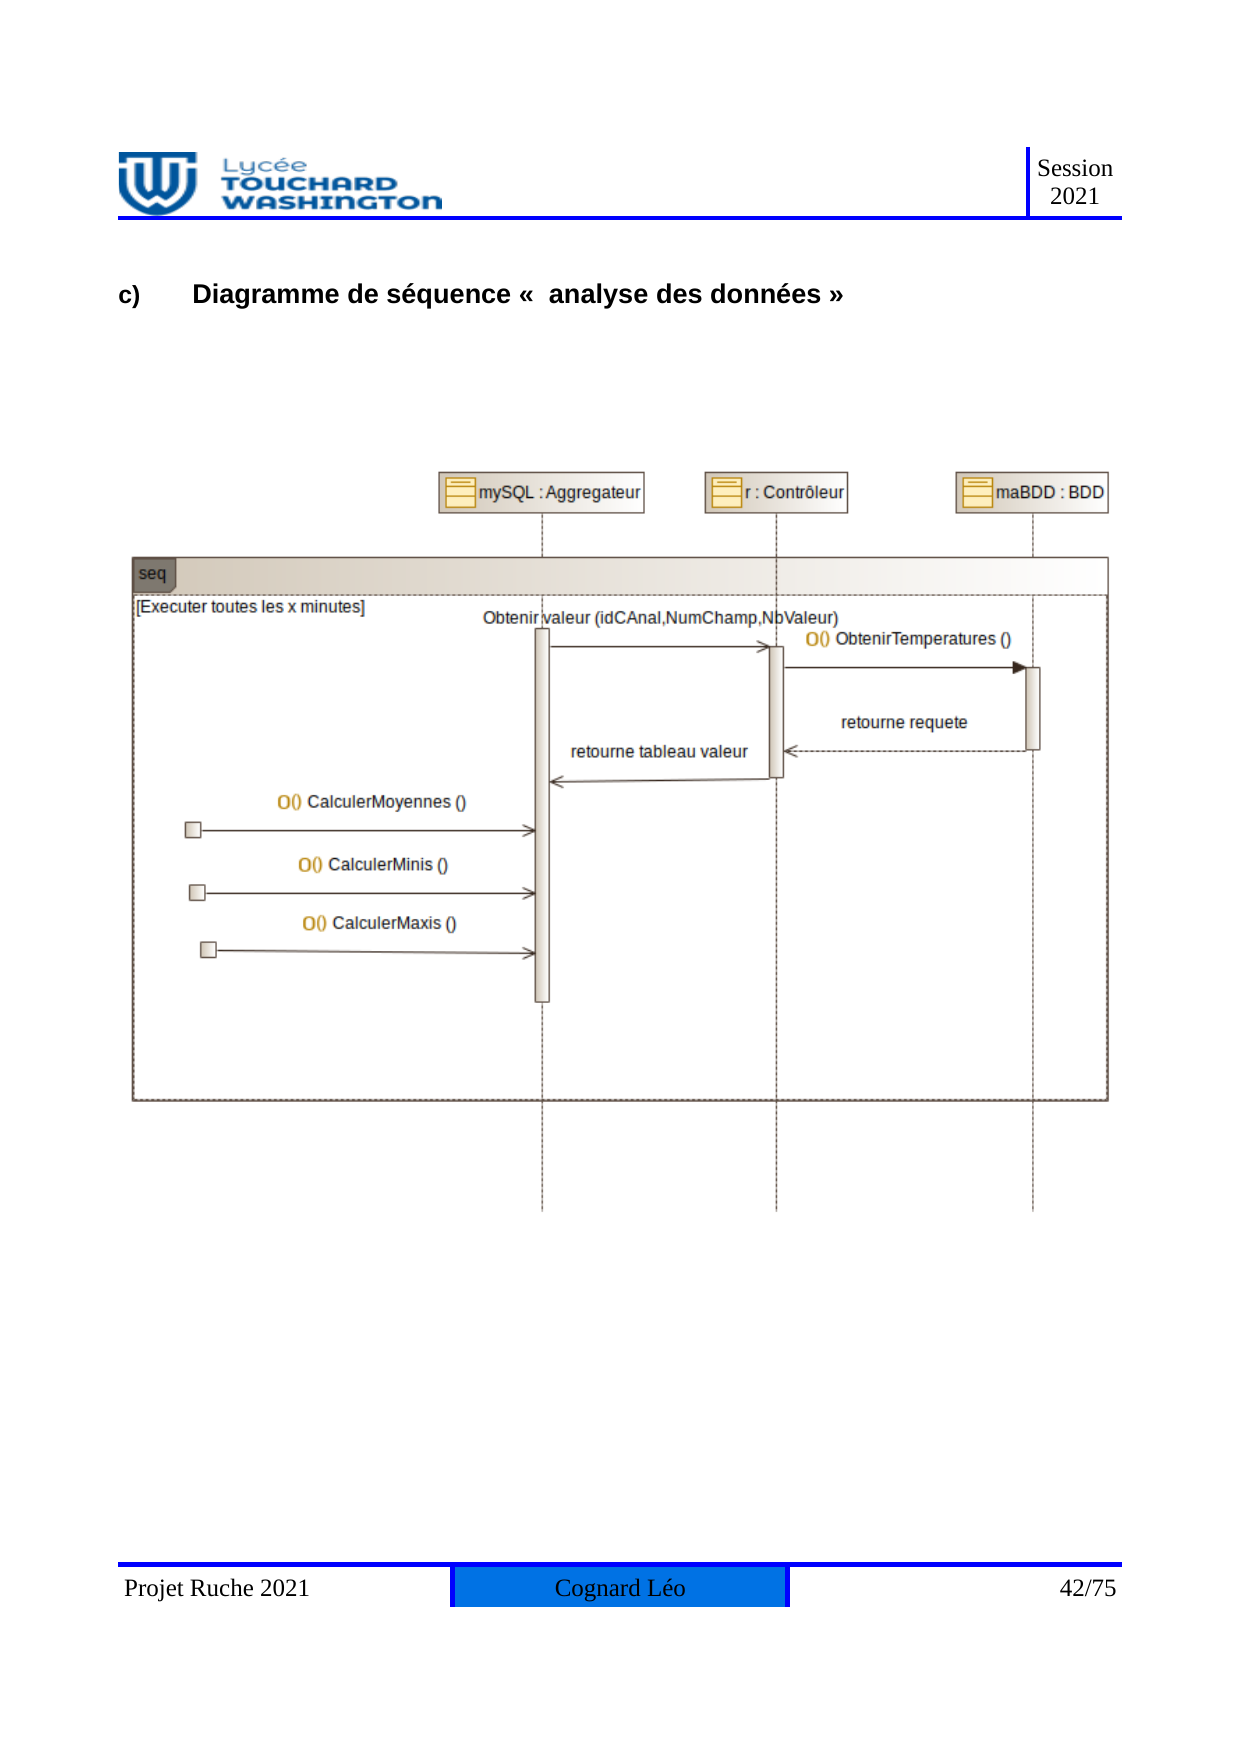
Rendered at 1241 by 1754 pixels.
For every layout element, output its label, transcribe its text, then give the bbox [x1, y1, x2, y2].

picture [118, 152, 442, 216]
subtitle Diagramme de séquence « analyse des données » [118, 278, 1122, 309]
picture [118, 458, 1123, 1226]
